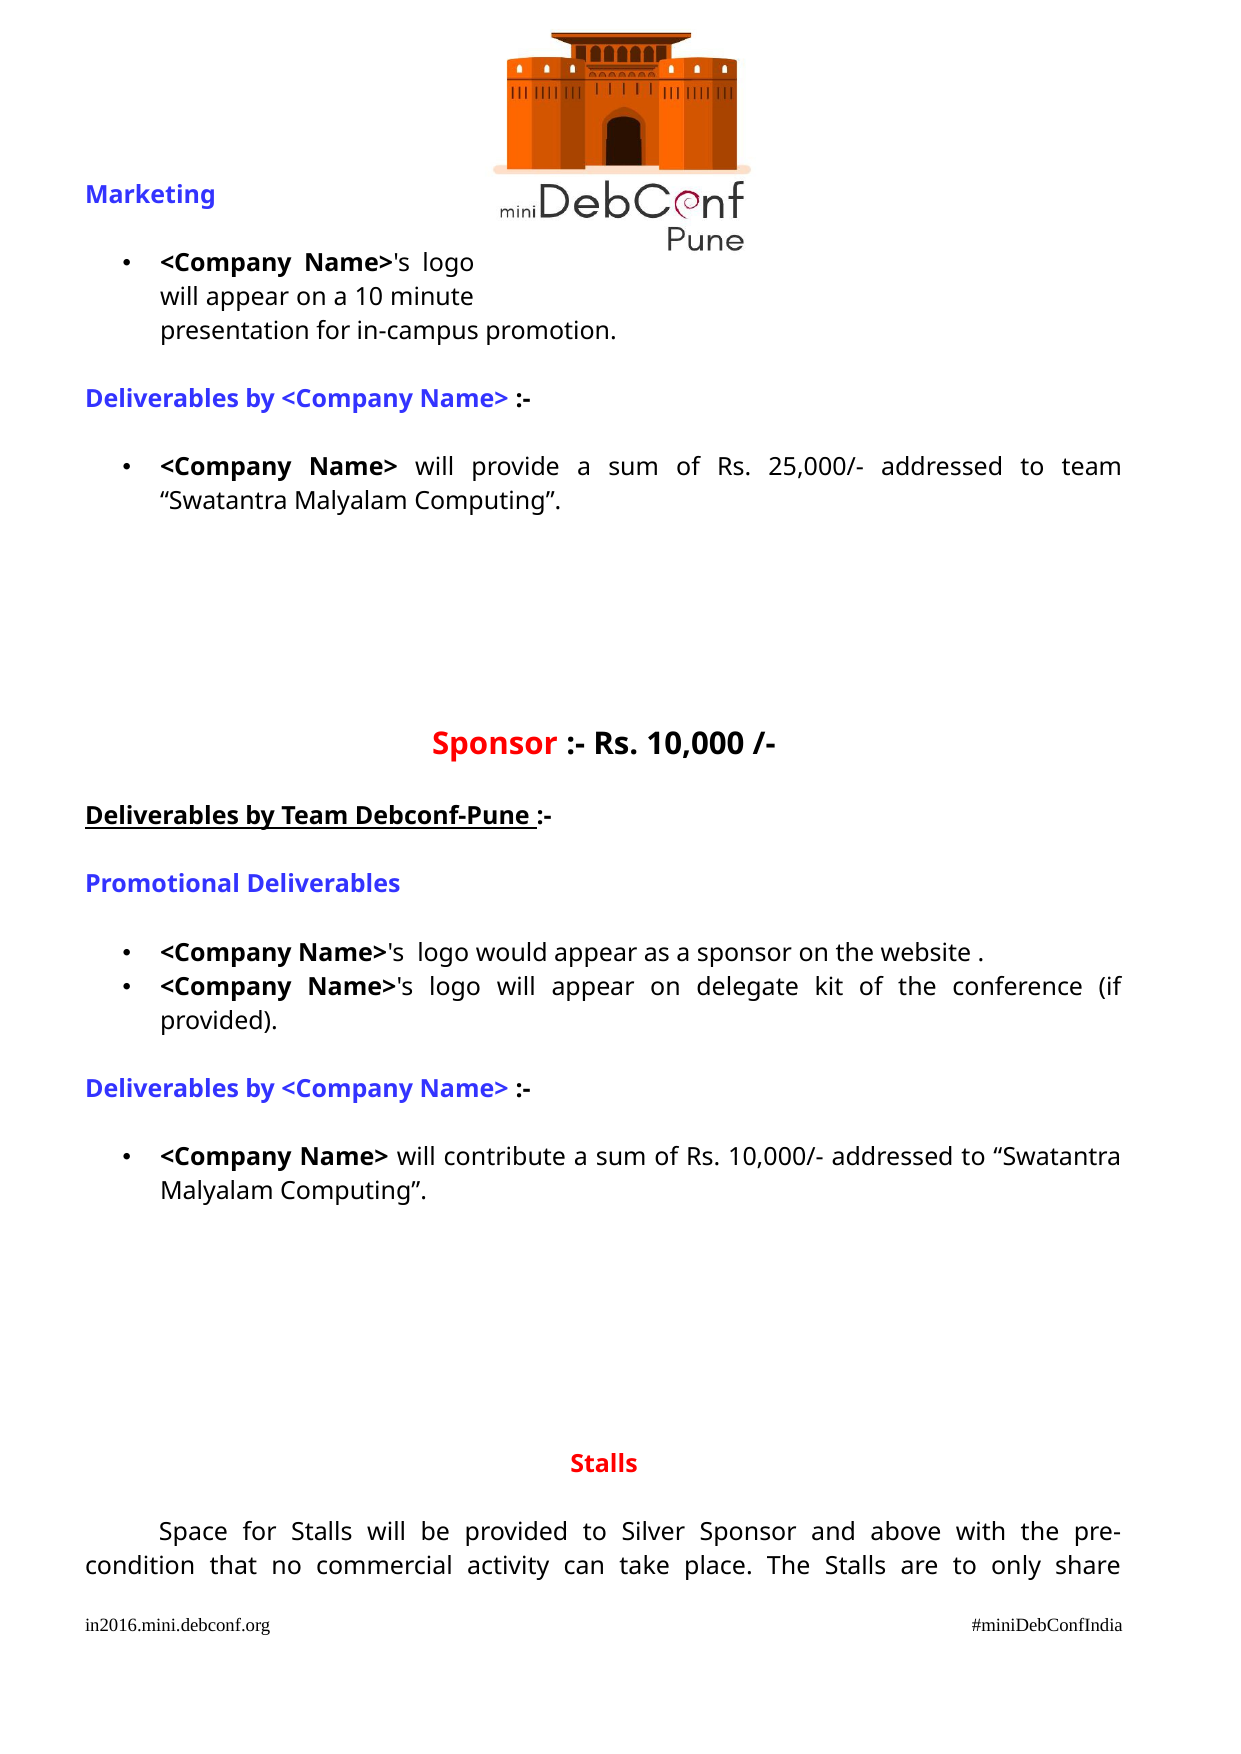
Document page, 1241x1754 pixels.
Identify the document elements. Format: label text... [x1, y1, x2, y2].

text Promotional Deliverables [85, 866, 1123, 900]
text [798, 176, 1123, 210]
text Marketing [85, 176, 474, 210]
text Sponsor :- Rs. 10,000 /- [85, 721, 1123, 764]
list <Company Name>'s logo will appear on delegate kit of the conference (if provided). [122, 968, 1123, 1036]
text Deliverables by <Company Name> :- [85, 1071, 1123, 1104]
text Deliverables by <Company Name> :- [85, 381, 1123, 415]
text Space for Stalls will be provided to Silver Sponsor and above with the pre-condition that no commercial activity can take place. The Stalls are to only share [85, 1513, 1123, 1581]
list <Company Name>'s logo will appear on a 10 minute presentation for in-campus promotion. [122, 244, 1123, 347]
list <Company Name> will provide a sum of Rs. 25,000/- addressed to team “Swatantra Malyalam Computing”. [122, 449, 1123, 517]
list <Company Name> will contribute a sum of Rs. 10,000/- addressed to “Swatantra Malyalam Computing”. [122, 1139, 1123, 1207]
list <Company Name>'s logo would appear as a sponsor on the website . [122, 934, 1123, 968]
picture [474, 0, 798, 298]
text Stalls [85, 1445, 1123, 1479]
text Deliverables by Team Debconf-Pune :- [85, 798, 1123, 832]
